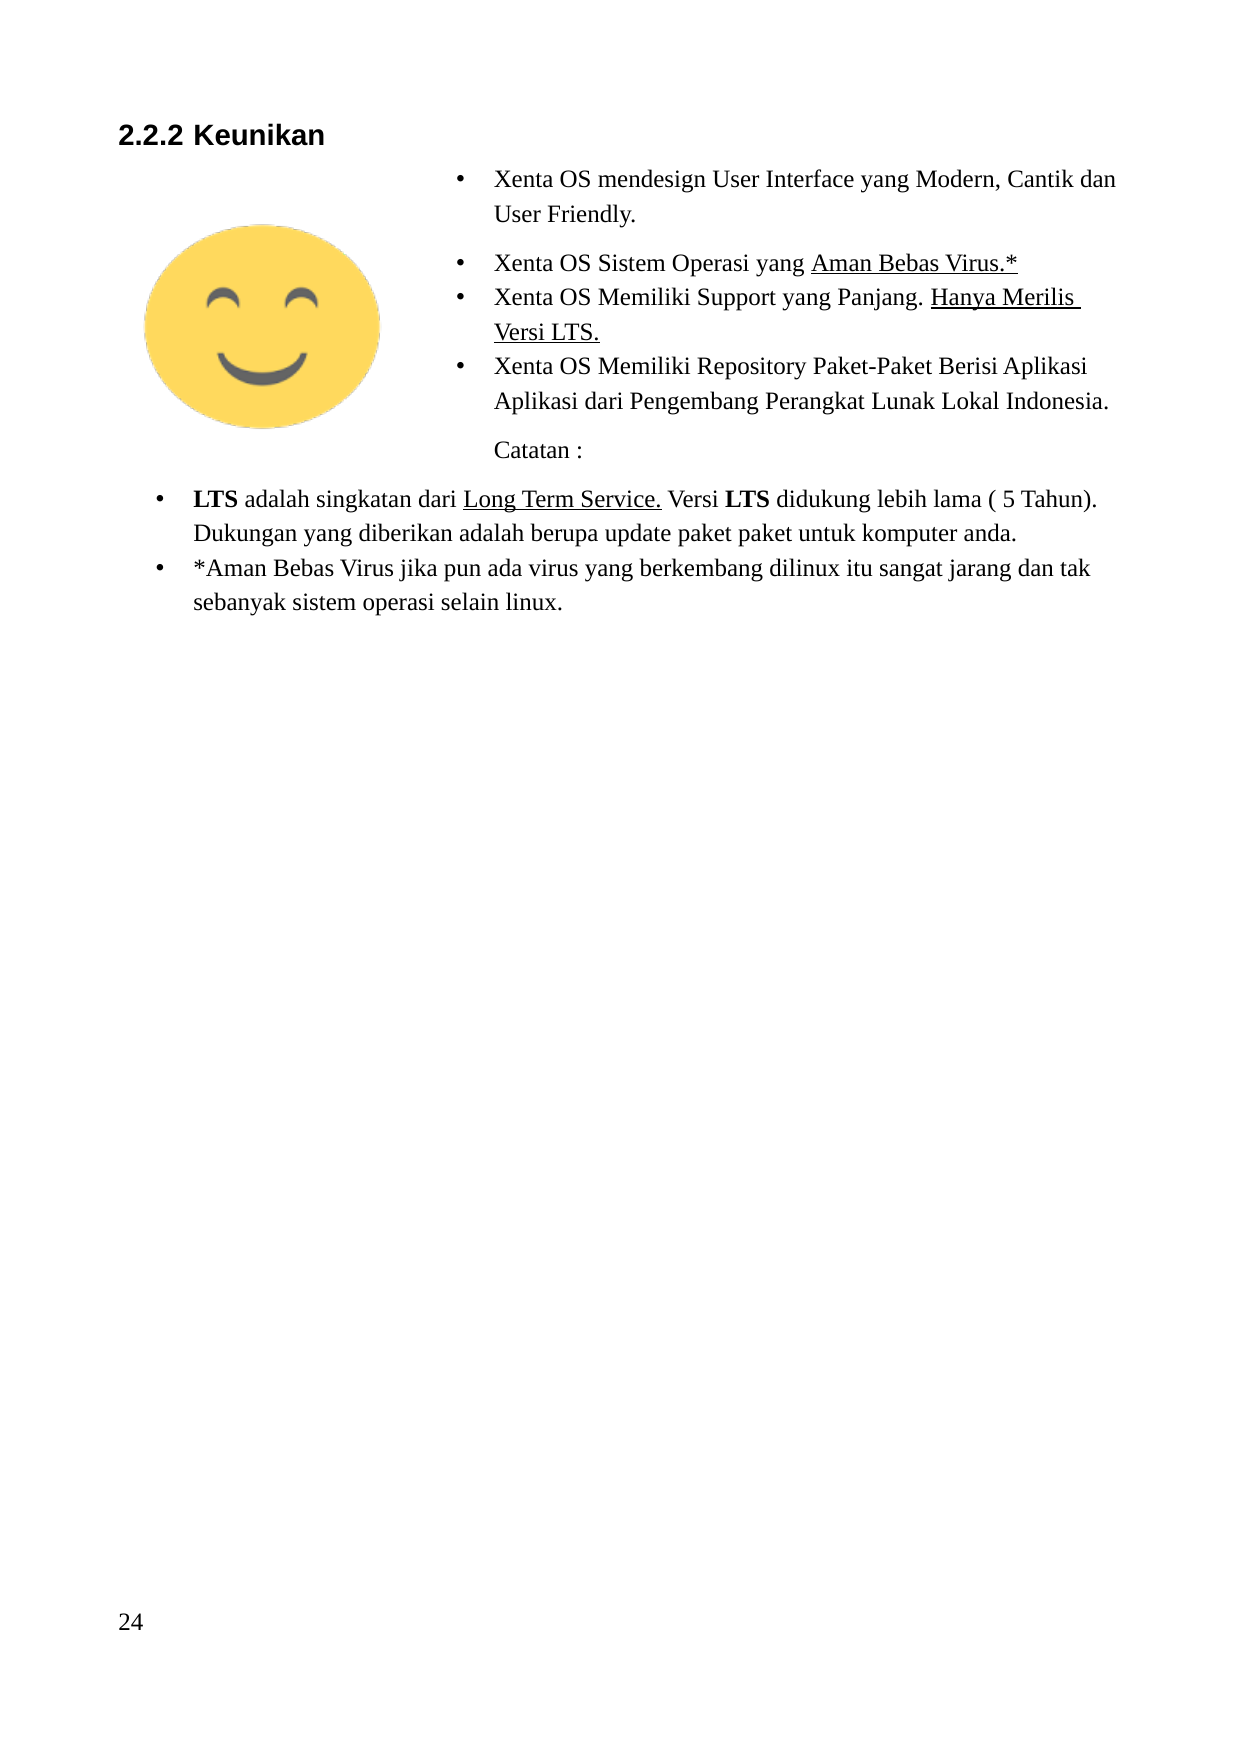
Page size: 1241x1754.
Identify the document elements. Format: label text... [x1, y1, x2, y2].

list Xenta OS Sistem Operasi yang Aman Bebas Virus.* [419, 248, 1122, 277]
list Catatan : [419, 435, 1122, 464]
list LTS adalah singkatan dari Long Term Service. Versi LTS didukung lebih lama ( 5 Tahun). Dukungan yang diberikan adalah berupa update paket paket untuk komputer anda. [156, 484, 1122, 547]
picture [106, 170, 419, 484]
list Xenta OS Memiliki Support yang Panjang. Hanya Merilis Versi LTS. [419, 282, 1122, 346]
subtitle Keunikan [118, 118, 1122, 152]
list Xenta OS Memiliki Repository Paket-Paket Berisi Aplikasi Aplikasi dari Pengembang Perangkat Lunak Lokal Indonesia. [419, 351, 1122, 414]
list Xenta OS mendesign User Interface yang Modern, Cantik dan User Friendly. [156, 164, 1122, 228]
list *Aman Bebas Virus jika pun ada virus yang berkembang dilinux itu sangat jarang dan tak sebanyak sistem operasi selain linux. [156, 553, 1122, 616]
